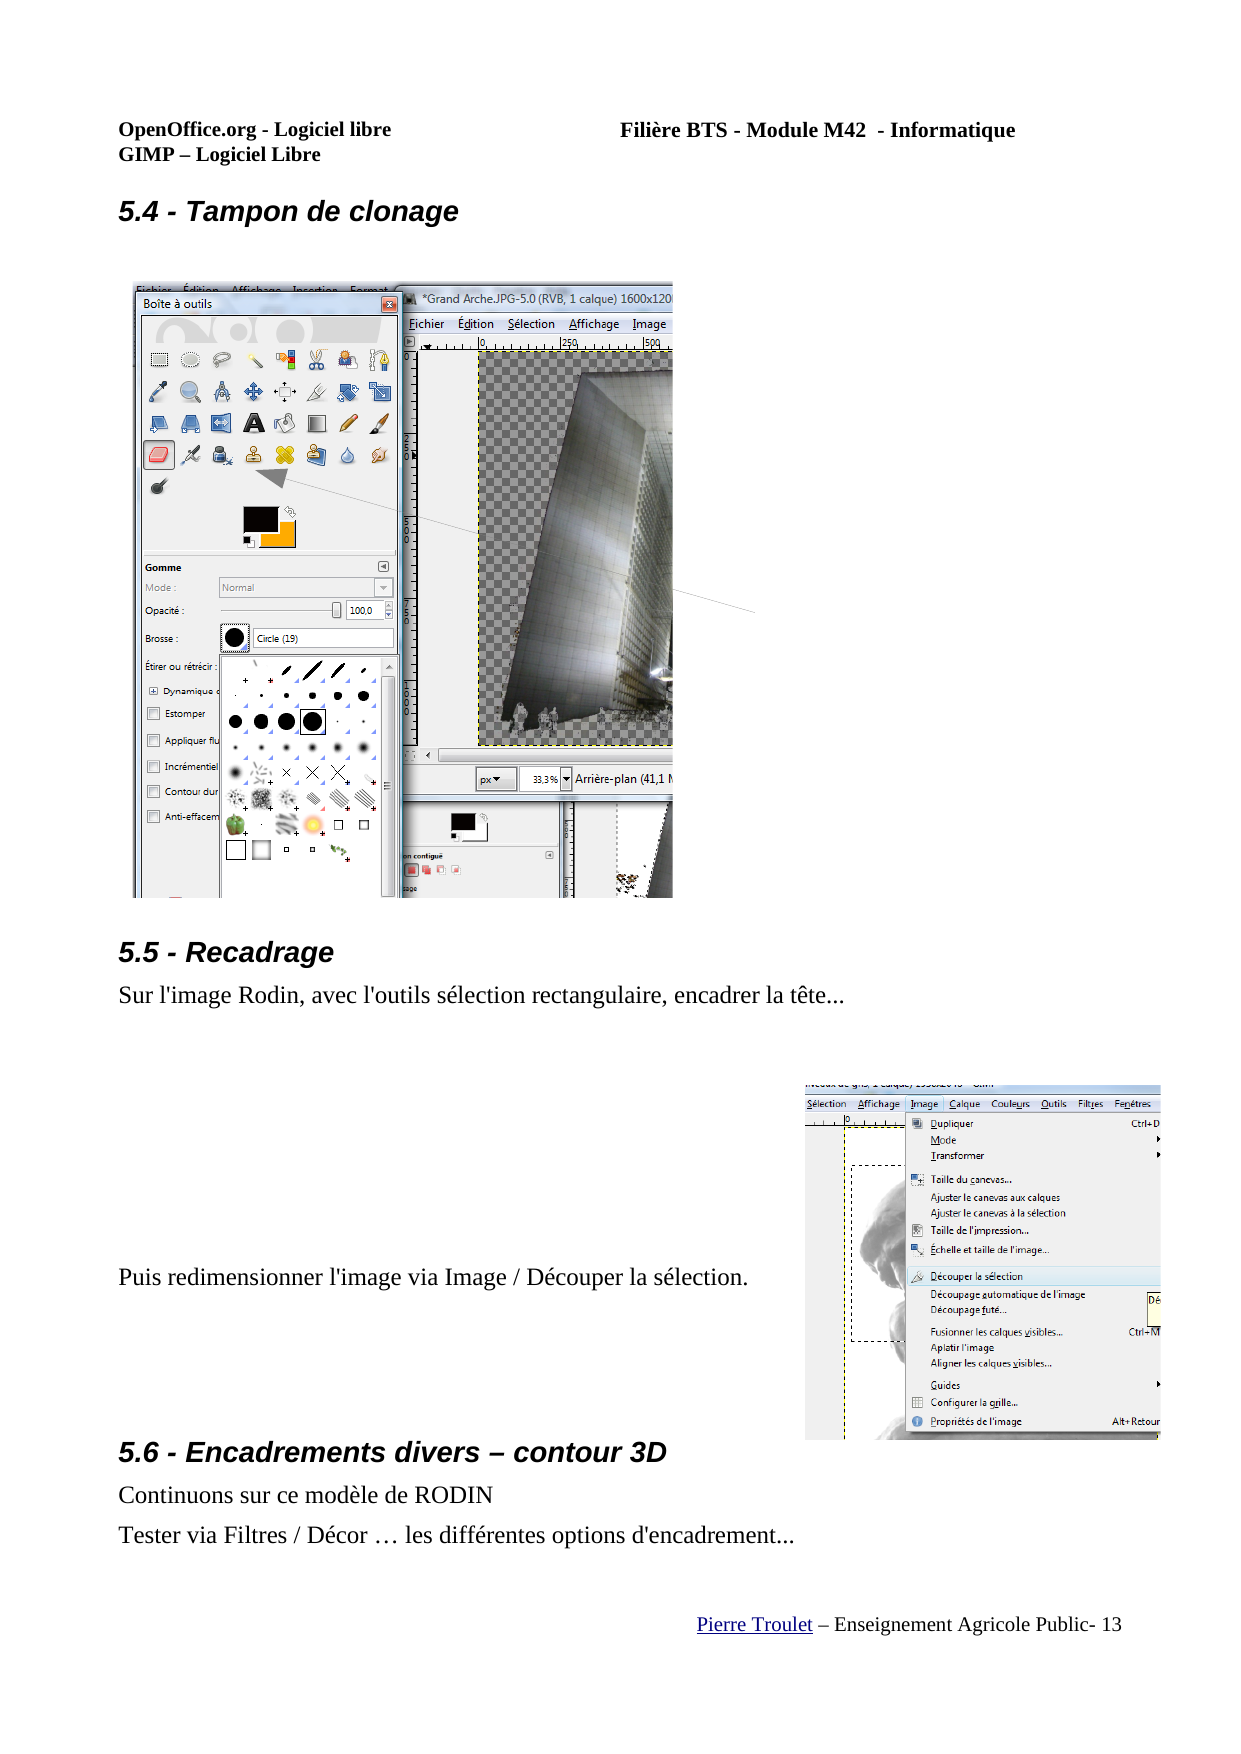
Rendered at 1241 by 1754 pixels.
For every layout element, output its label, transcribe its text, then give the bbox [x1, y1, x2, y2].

text Puis redimensionner l'image via Image / Découper la sélection. [118, 1263, 805, 1291]
subtitle Encadrements divers – contour 3D [118, 1436, 1122, 1469]
text Continuons sur ce modèle de RODIN [118, 1481, 1122, 1509]
subtitle Tampon de clonage [118, 195, 1122, 228]
picture [132, 281, 673, 898]
text Tester via Filtres / Décor … les différentes options d'encadrement... [118, 1522, 1122, 1549]
subtitle Recadrage [118, 936, 1122, 969]
picture [805, 1085, 1161, 1440]
text Sur l'image Rodin, avec l'outils sélection rectangulaire, encadrer la tête... [118, 981, 1122, 1009]
